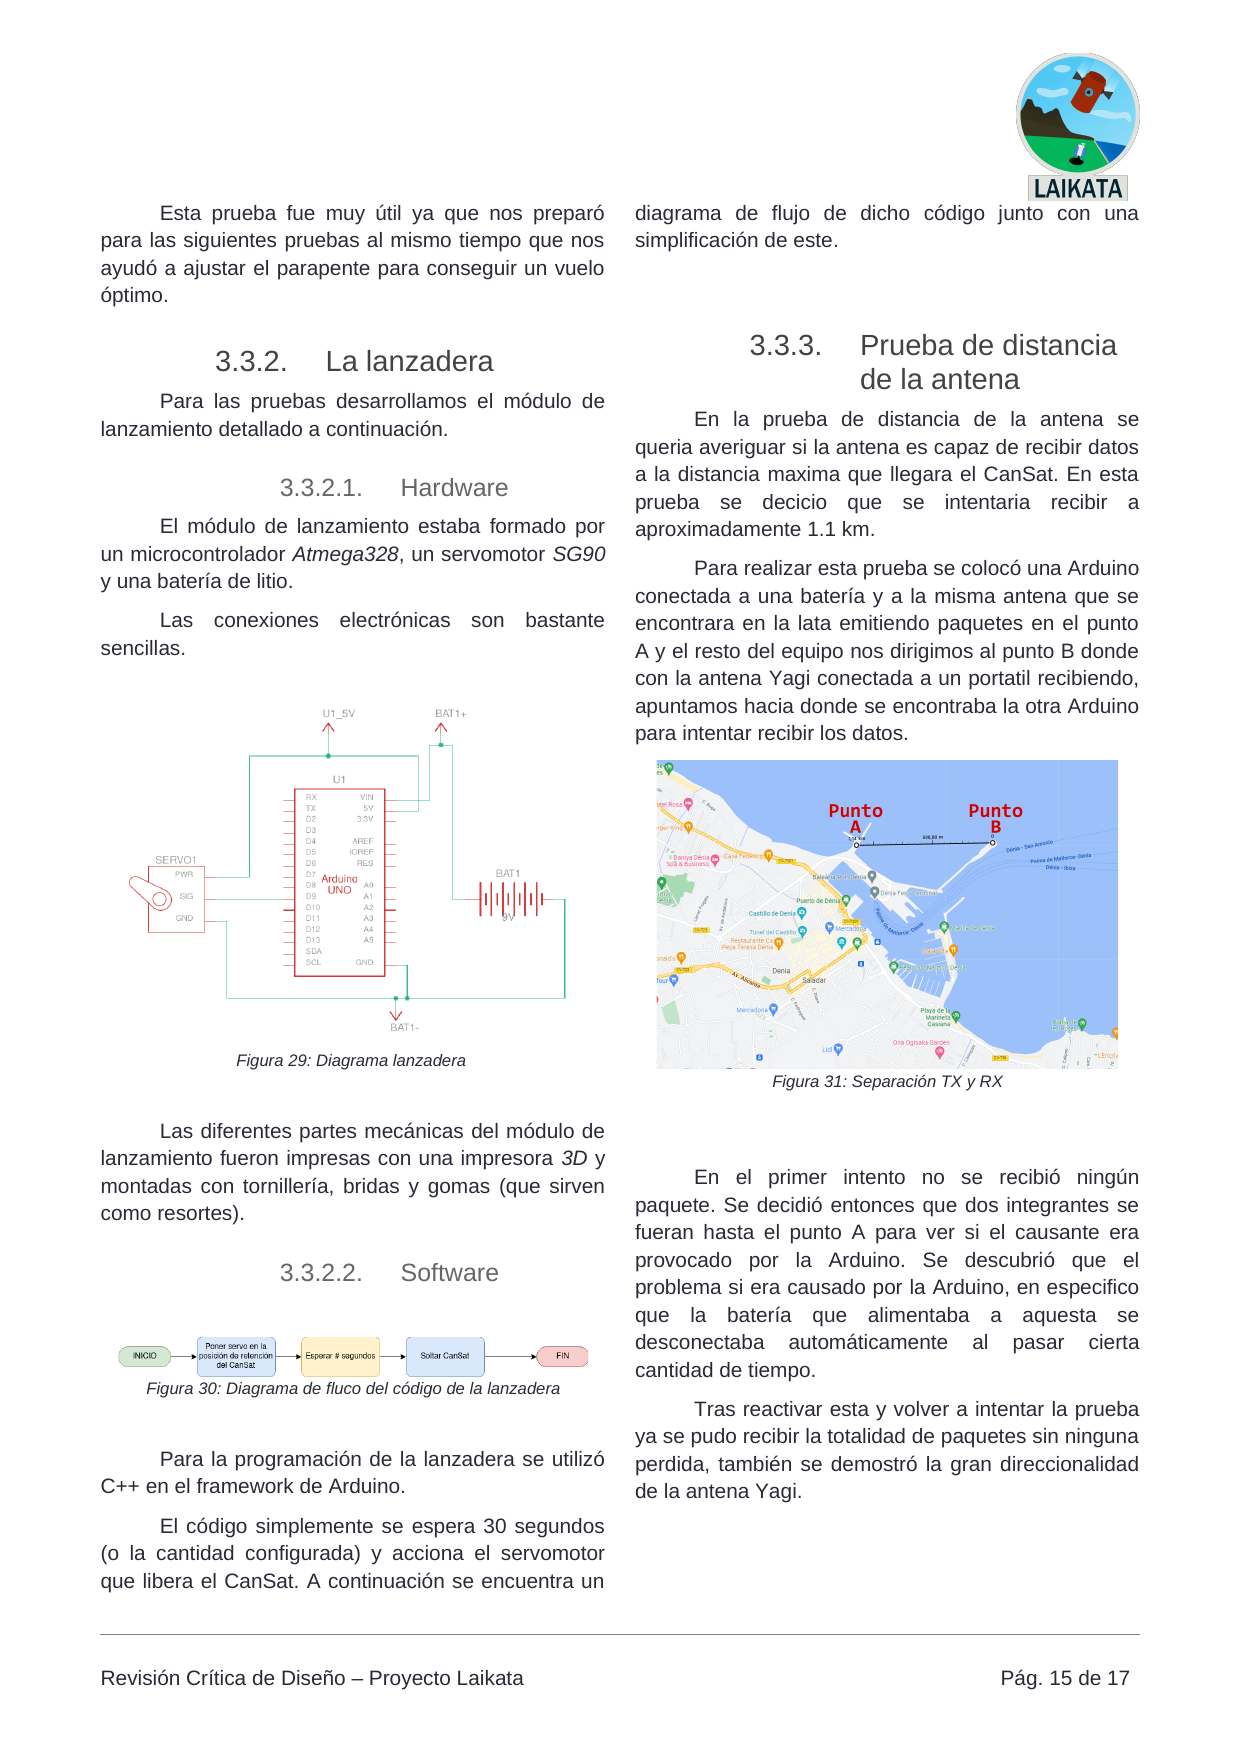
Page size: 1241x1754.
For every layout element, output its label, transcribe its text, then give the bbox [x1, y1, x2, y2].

picture [1016, 53, 1140, 201]
text El módulo de lanzamiento estaba formado por un microcontrolador Atmega328, un servomotor SG90 y una batería de litio. [100, 514, 605, 593]
subtitle Hardware [363, 473, 605, 502]
text Figura 29: Diagrama lanzadera [101, 690, 602, 1070]
picture [656, 760, 1119, 1069]
text En la prueba de distancia de la antena se queria averiguar si la antena es capaz de recibir datos a la distancia maxima que llegara el CanSat. En esta prueba se decicio que se intentaria recibir a aproximadamente 1.1 km. [635, 407, 1140, 541]
text Figura 31: Separación TX y RX [657, 1069, 1118, 1091]
text Para las pruebas desarrollamos el módulo de lanzamiento detallado a continuación. [100, 389, 605, 441]
text Las conexiones electrónicas son bastante sencillas. [100, 608, 605, 659]
text El código simplemente se espera 30 segundos (o la cantidad configurada) y acciona el servomotor que libera el CanSat. A continuación se encuentra un [100, 1513, 605, 1592]
picture [105, 689, 597, 1048]
text Las diferentes partes mecánicas del módulo de lanzamiento fueron impresas con una impresora 3D y montadas con tornillería, bridas y gomas (que sirven como resortes). [100, 1119, 605, 1225]
text Para la programación de la lanzadera se utilizó C++ en el framework de Arduino. [100, 1298, 606, 1498]
text Figura 30: Diagrama de fluco del código de la lanzadera [101, 1337, 606, 1398]
subtitle Software [363, 1258, 605, 1287]
text En el primer intento no se recibió ningún paquete. Se decidió entonces que dos integrantes se fueran hasta el punto A para ver si el causante era provocado por la Arduino. Se descubrió que el problema si era causado por la Arduino, en especifico que la batería que alimentaba a aquesta se desconectaba automáticamente al pasar cierta cantidad de tiempo. [635, 1165, 1140, 1381]
text Tras reactivar esta y volver a intentar la prueba ya se pudo recibir la totalidad de paquetes sin ninguna perdida, también se demostró la gran direccionalidad de la antena Yagi. [635, 1397, 1140, 1503]
text Esta prueba fue muy útil ya que nos preparó para las siguientes pruebas al mismo tiempo que nos ayudó a ajustar el parapente para conseguir un vuelo óptimo. [100, 201, 605, 307]
picture [118, 1337, 589, 1377]
text diagrama de flujo de dicho código junto con una simplificación de este. [635, 201, 1140, 252]
subtitle La lanzadera [288, 344, 605, 377]
text Para realizar esta prueba se colocó una Arduino conectada a una batería y a la misma antena que se encontrara en la lata emitiendo paquetes en el punto A y el resto del equipo nos dirigimos al punto B donde con la antena Yagi conectada a un portatil recibiendo, apuntamos hacia donde se encontraba la otra Arduino para intentar recibir los datos. [635, 556, 1140, 745]
subtitle Prueba de distancia de la antena [822, 328, 1140, 395]
